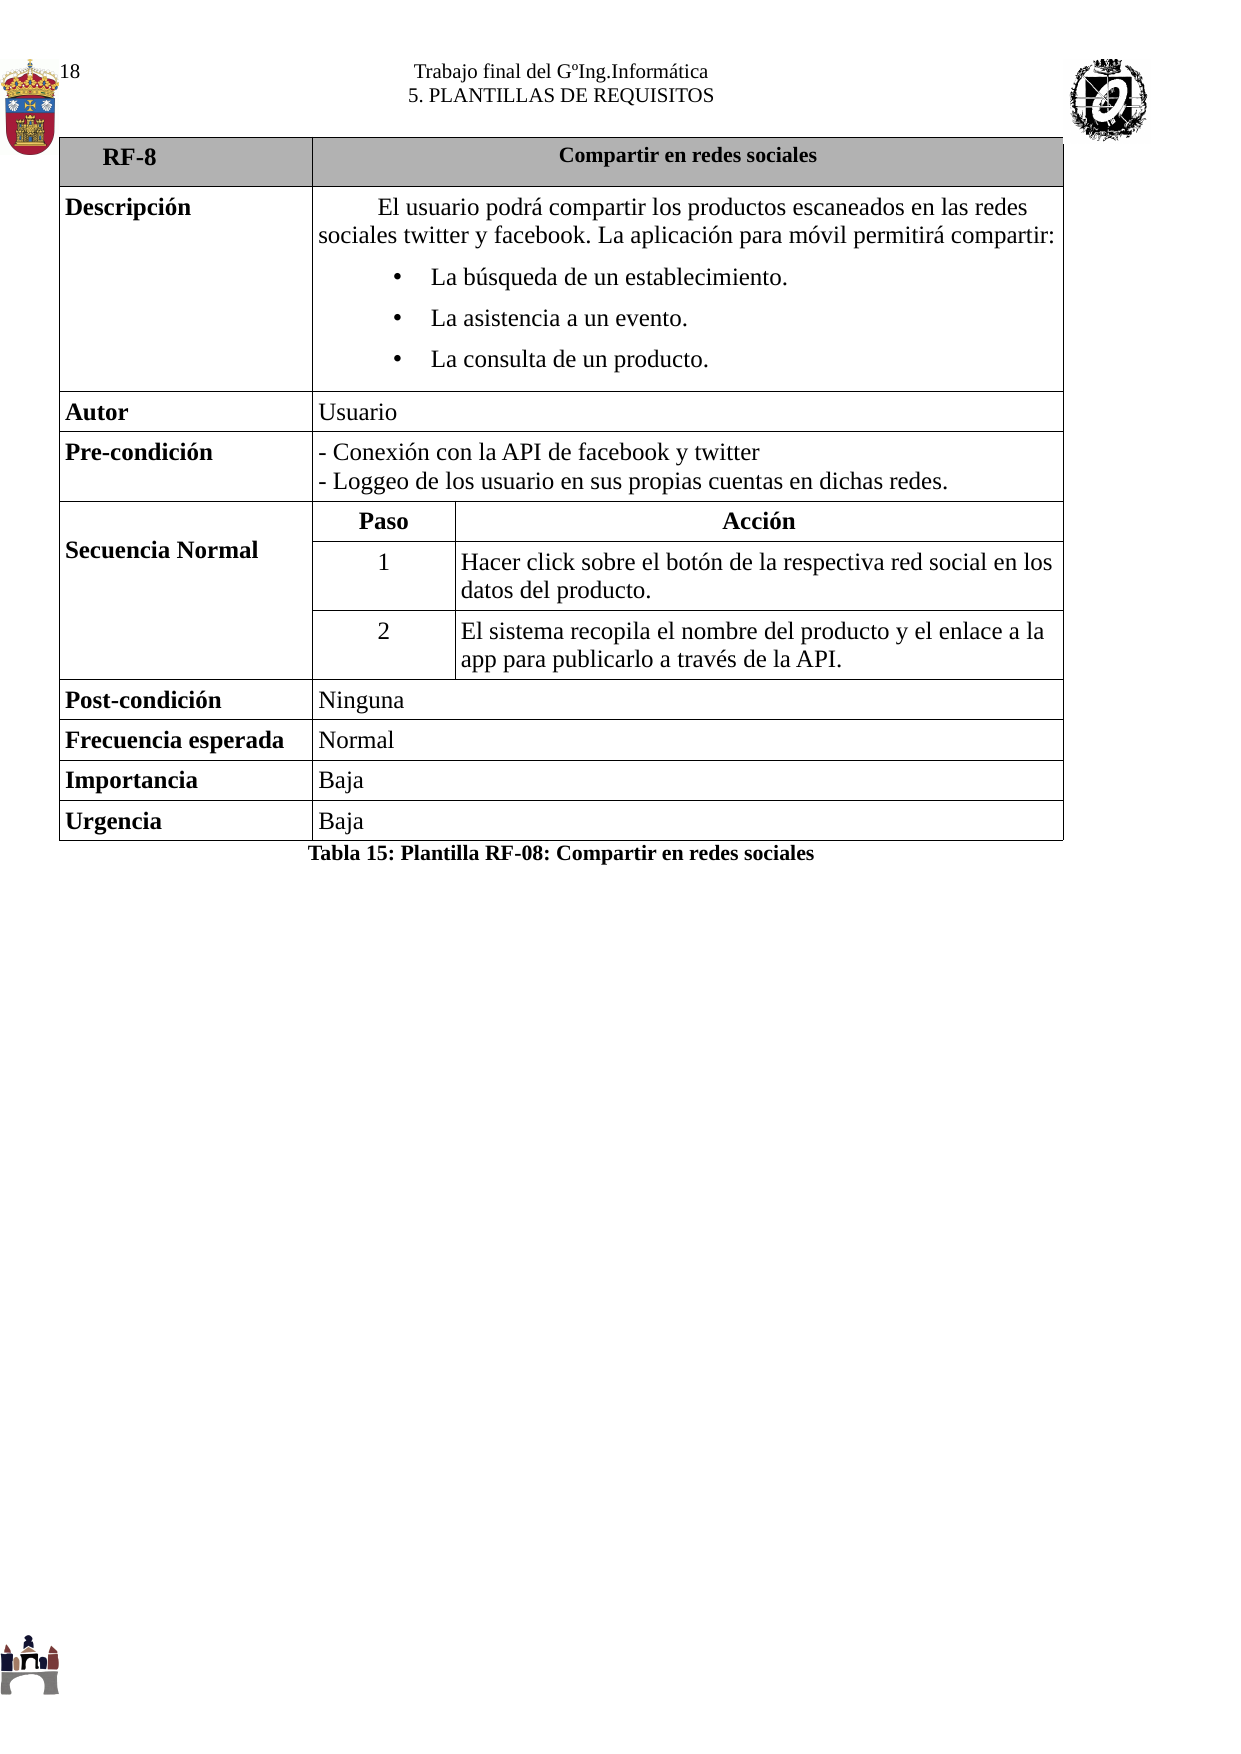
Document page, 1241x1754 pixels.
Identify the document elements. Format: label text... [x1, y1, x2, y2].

table_cell Frecuencia esperada [60, 720, 312, 759]
table_cell Descripción [60, 187, 312, 391]
table_cell Secuencia Normal [60, 502, 312, 679]
table_cell Importancia [60, 761, 312, 800]
table_cell Urgencia [60, 801, 312, 840]
table_cell Paso [313, 502, 455, 541]
table_cell Post-condición [60, 680, 312, 719]
table_header [60, 138, 312, 186]
table_cell El usuario podrá compartir los productos escaneados en las redes sociales twitter y facebook. La aplicación para móvil permitirá compartir: La búsqueda de un establecimiento. La asistencia a un evento. La consulta de un producto. [313, 187, 1063, 391]
table_cell Normal [313, 720, 1063, 759]
table_header Compartir en redes sociales [313, 138, 1063, 186]
picture [0, 1634, 59, 1695]
text Tabla 15: Plantilla RF-08: Compartir en redes sociales [59, 841, 1063, 866]
table_cell Acción [456, 502, 1063, 541]
table_cell El sistema recopila el nombre del producto y el enlace a la app para publicarlo a través de la API. [456, 611, 1063, 679]
table_cell - Conexión con la API de facebook y twitter - Loggeo de los usuario en sus propias cuentas en dichas redes. [313, 432, 1063, 501]
table_cell Hacer click sobre el botón de la respectiva red social en los datos del producto. [456, 542, 1063, 610]
table_cell Pre-condición [60, 432, 312, 501]
table_cell Ninguna [313, 680, 1063, 719]
table_cell Baja [313, 801, 1063, 840]
table_cell Baja [313, 761, 1063, 800]
table_cell 1 [313, 542, 455, 610]
table_cell 2 [313, 611, 455, 679]
picture [0, 59, 59, 155]
picture [1063, 59, 1152, 144]
table_cell Usuario [313, 392, 1063, 431]
table_cell Autor [60, 392, 312, 431]
